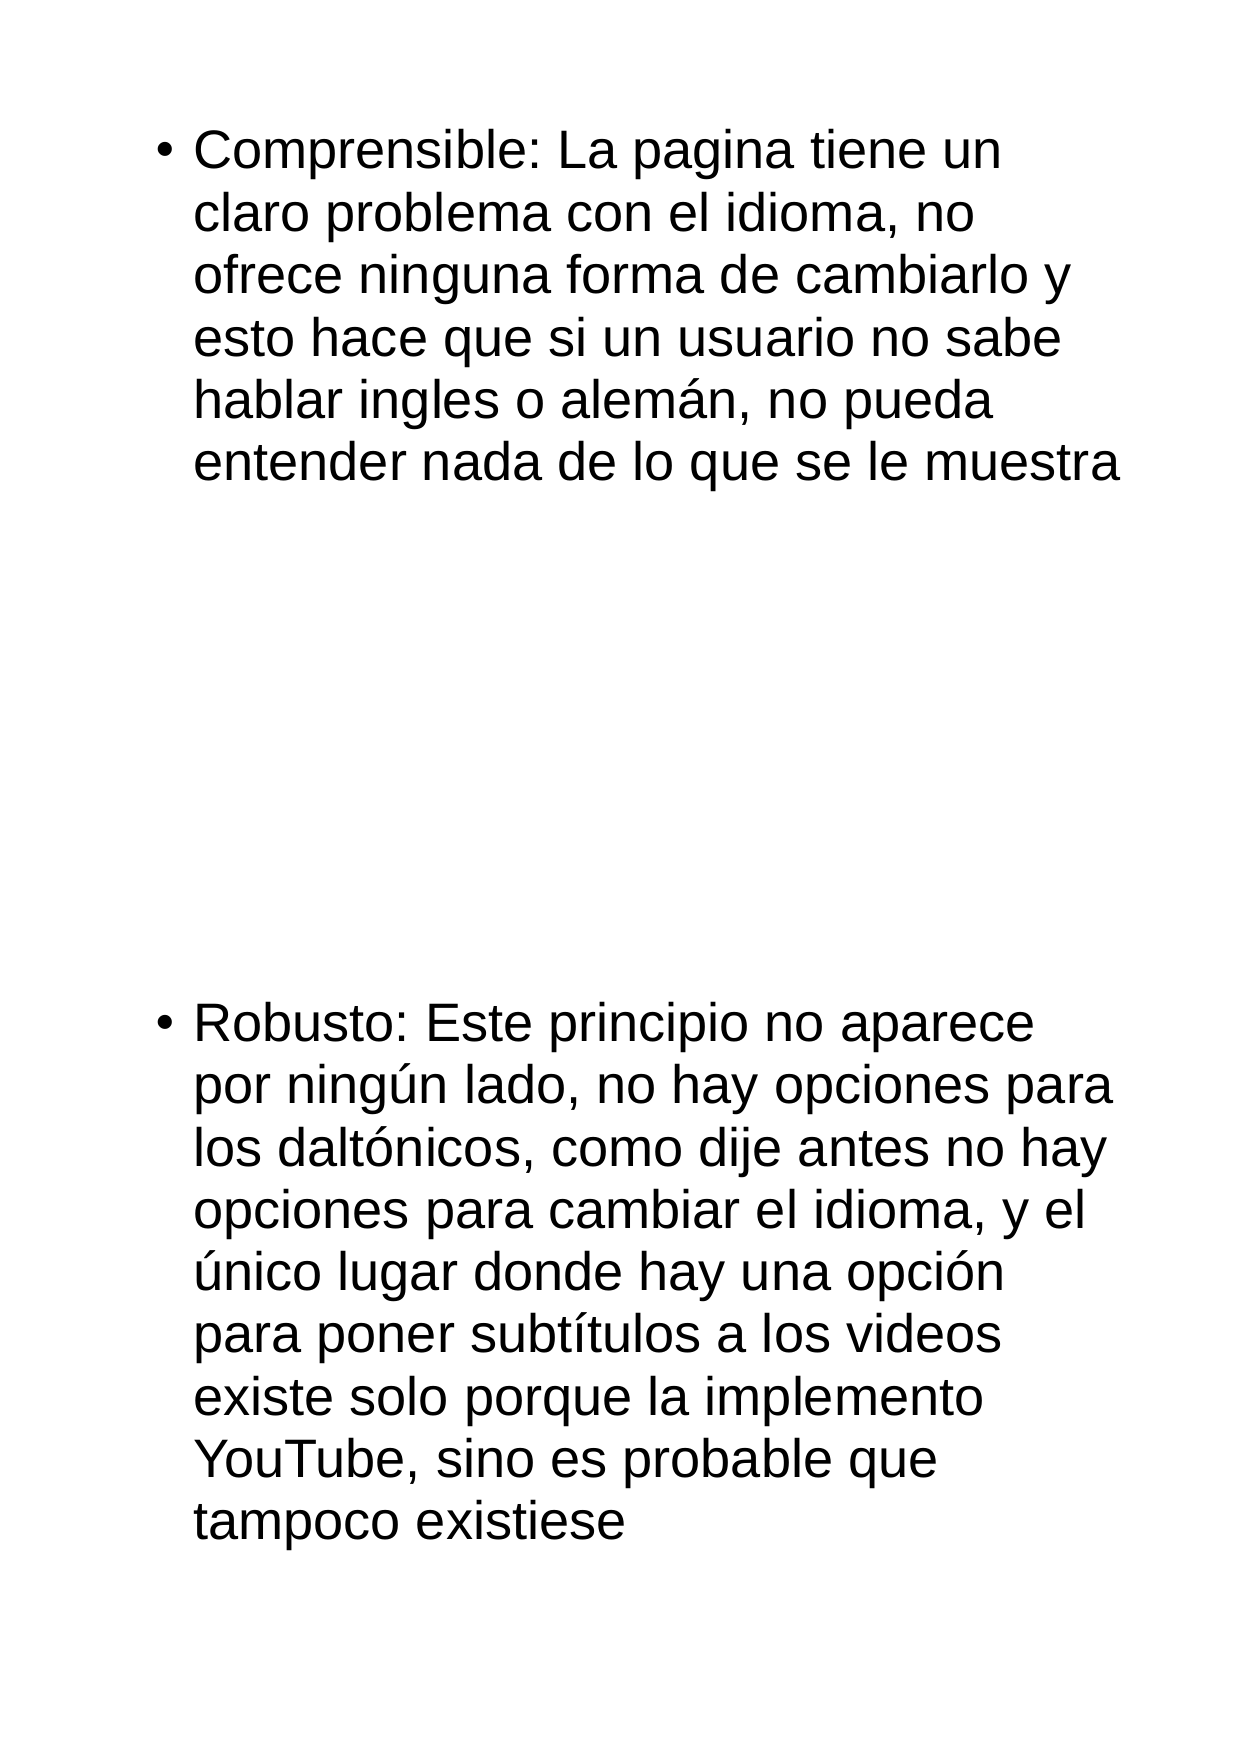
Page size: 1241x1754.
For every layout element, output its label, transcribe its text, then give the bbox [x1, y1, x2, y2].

list Robusto: Este principio no aparece por ningún lado, no hay opciones para los daltónicos, como dije antes no hay opciones para cambiar el idioma, y el único lugar donde hay una opción para poner subtítulos a los videos existe solo porque la implemento YouTube, sino es probable que tampoco existiese [156, 990, 1122, 1551]
list Comprensible: La pagina tiene un claro problema con el idioma, no ofrece ninguna forma de cambiarlo y esto hace que si un usuario no sabe hablar ingles o alemán, no pueda entender nada de lo que se le muestra [156, 118, 1122, 492]
